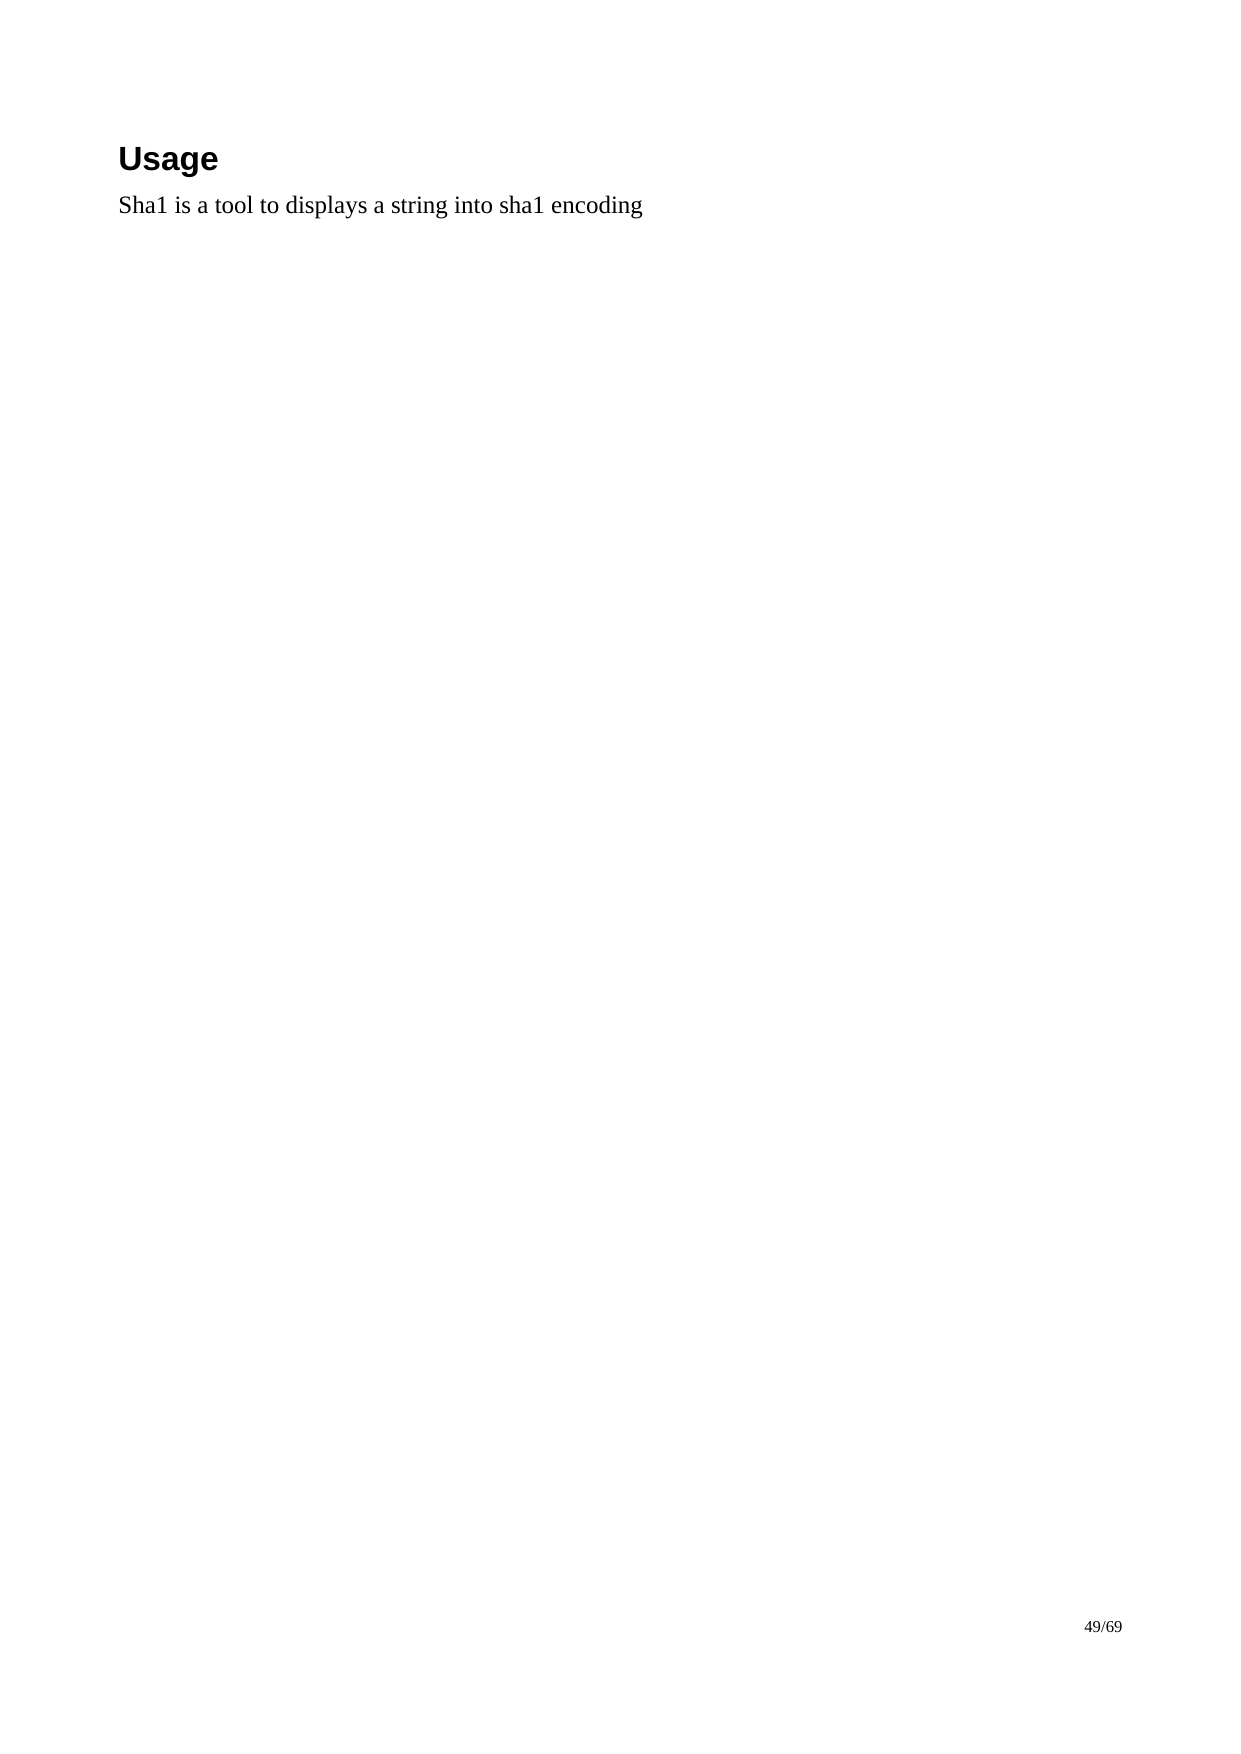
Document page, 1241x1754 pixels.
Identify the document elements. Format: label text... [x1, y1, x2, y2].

subtitle Usage [118, 139, 1122, 178]
text Sha1 is a tool to displays a string into sha1 encoding [118, 190, 1122, 219]
